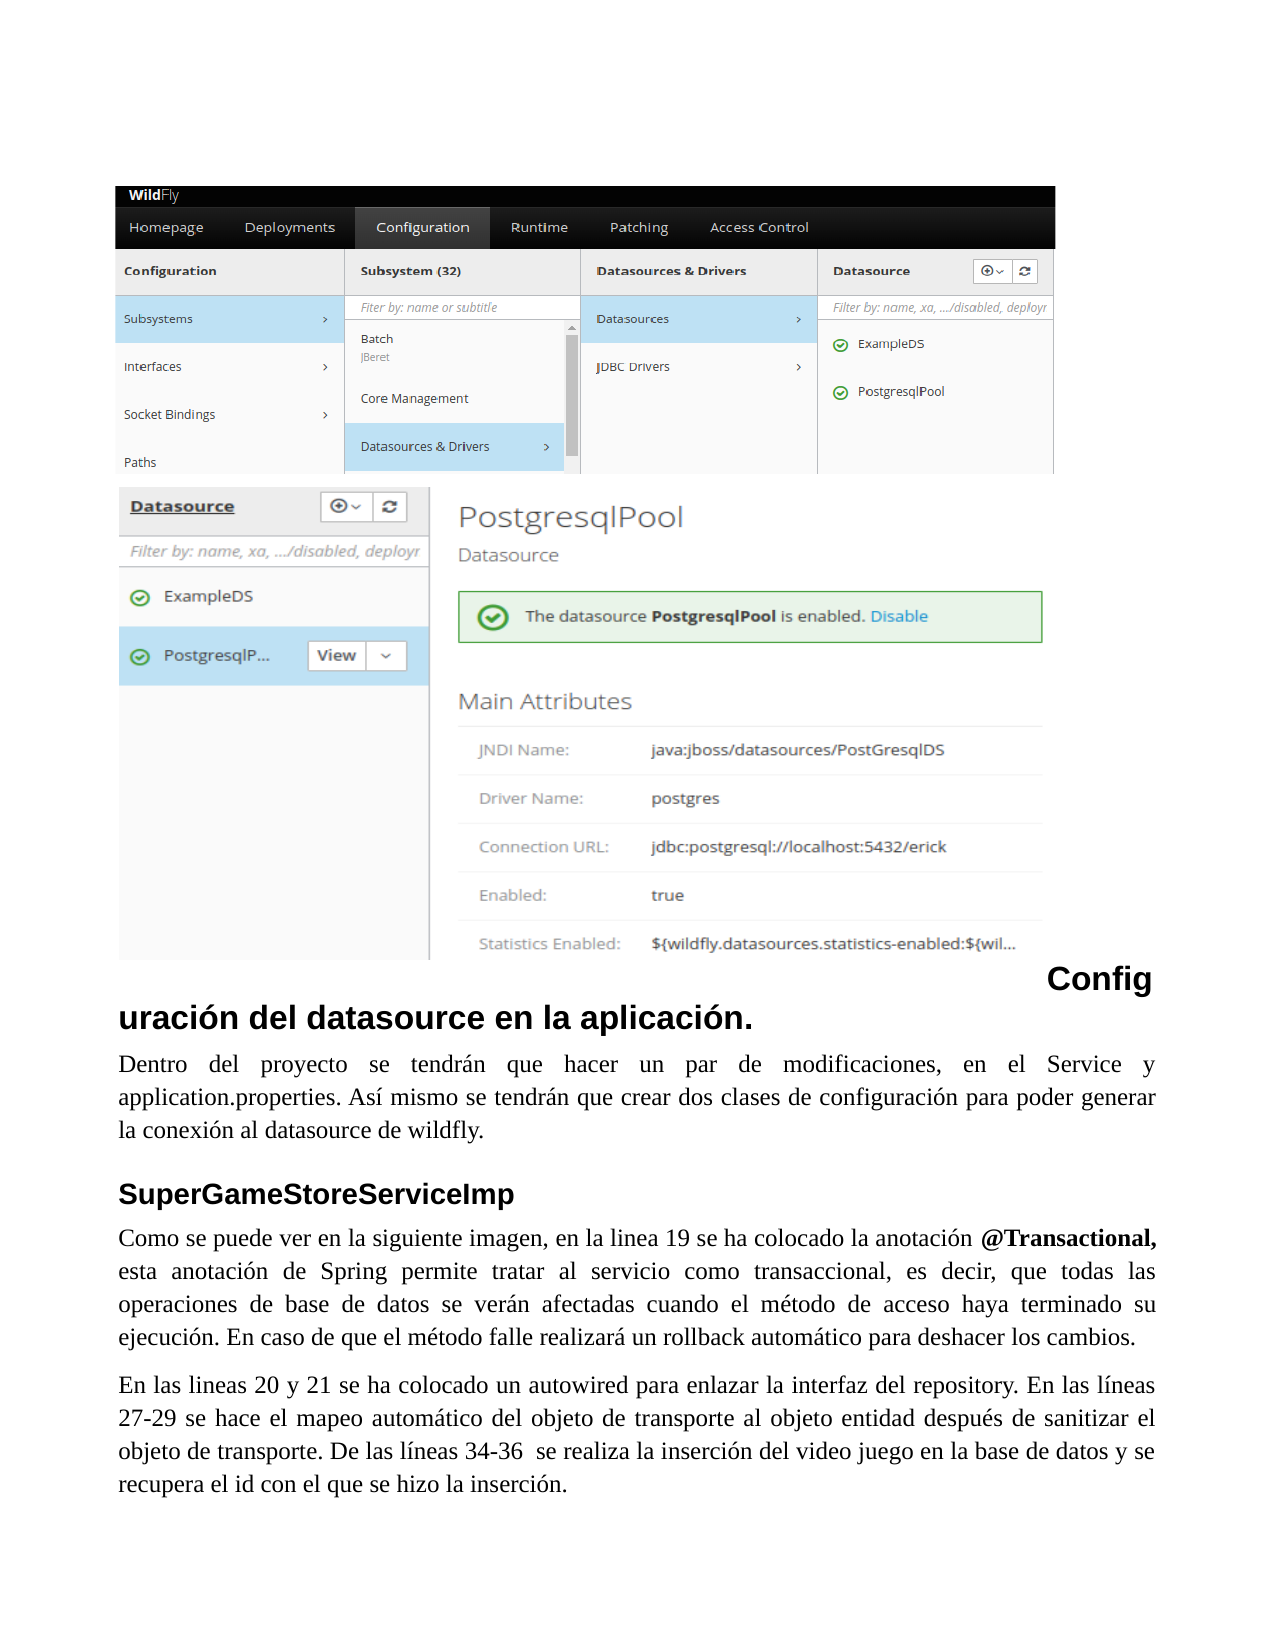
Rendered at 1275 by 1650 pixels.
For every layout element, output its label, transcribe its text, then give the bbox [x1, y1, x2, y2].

subtitle SuperGameStoreServiceImp [118, 1177, 1157, 1211]
text Dentro del proyecto se tendrán que hacer un par de modificaciones, en el Service y application.properties. Así mismo se tendrán que crear dos clases de configuración para poder generar la conexión al datasource de wildfly. [118, 1049, 1157, 1143]
picture [115, 186, 1056, 474]
text Como se puede ver en la siguiente imagen, en la linea 19 se ha colocado la anotación @Transactional, esta anotación de Spring permite tratar al servicio como transaccional, es decir, que todas las operaciones de base de datos se verán afectadas cuando el método de acceso haya terminado su ejecución. En caso de que el método falle realizará un rollback automático para deshacer los cambios. [118, 1223, 1157, 1351]
subtitle Configuración del datasource en la aplicación. [118, 959, 1157, 1036]
picture [119, 487, 1047, 960]
text En las lineas 20 y 21 se ha colocado un autowired para enlazar la interfaz del repository. En las líneas 27-29 se hace el mapeo automático del objeto de transporte al objeto entidad después de sanitizar el objeto de transporte. De las líneas 34-36 se realiza la inserción del video juego en la base de datos y se recupera el id con el que se hizo la inserción. [118, 1370, 1157, 1498]
